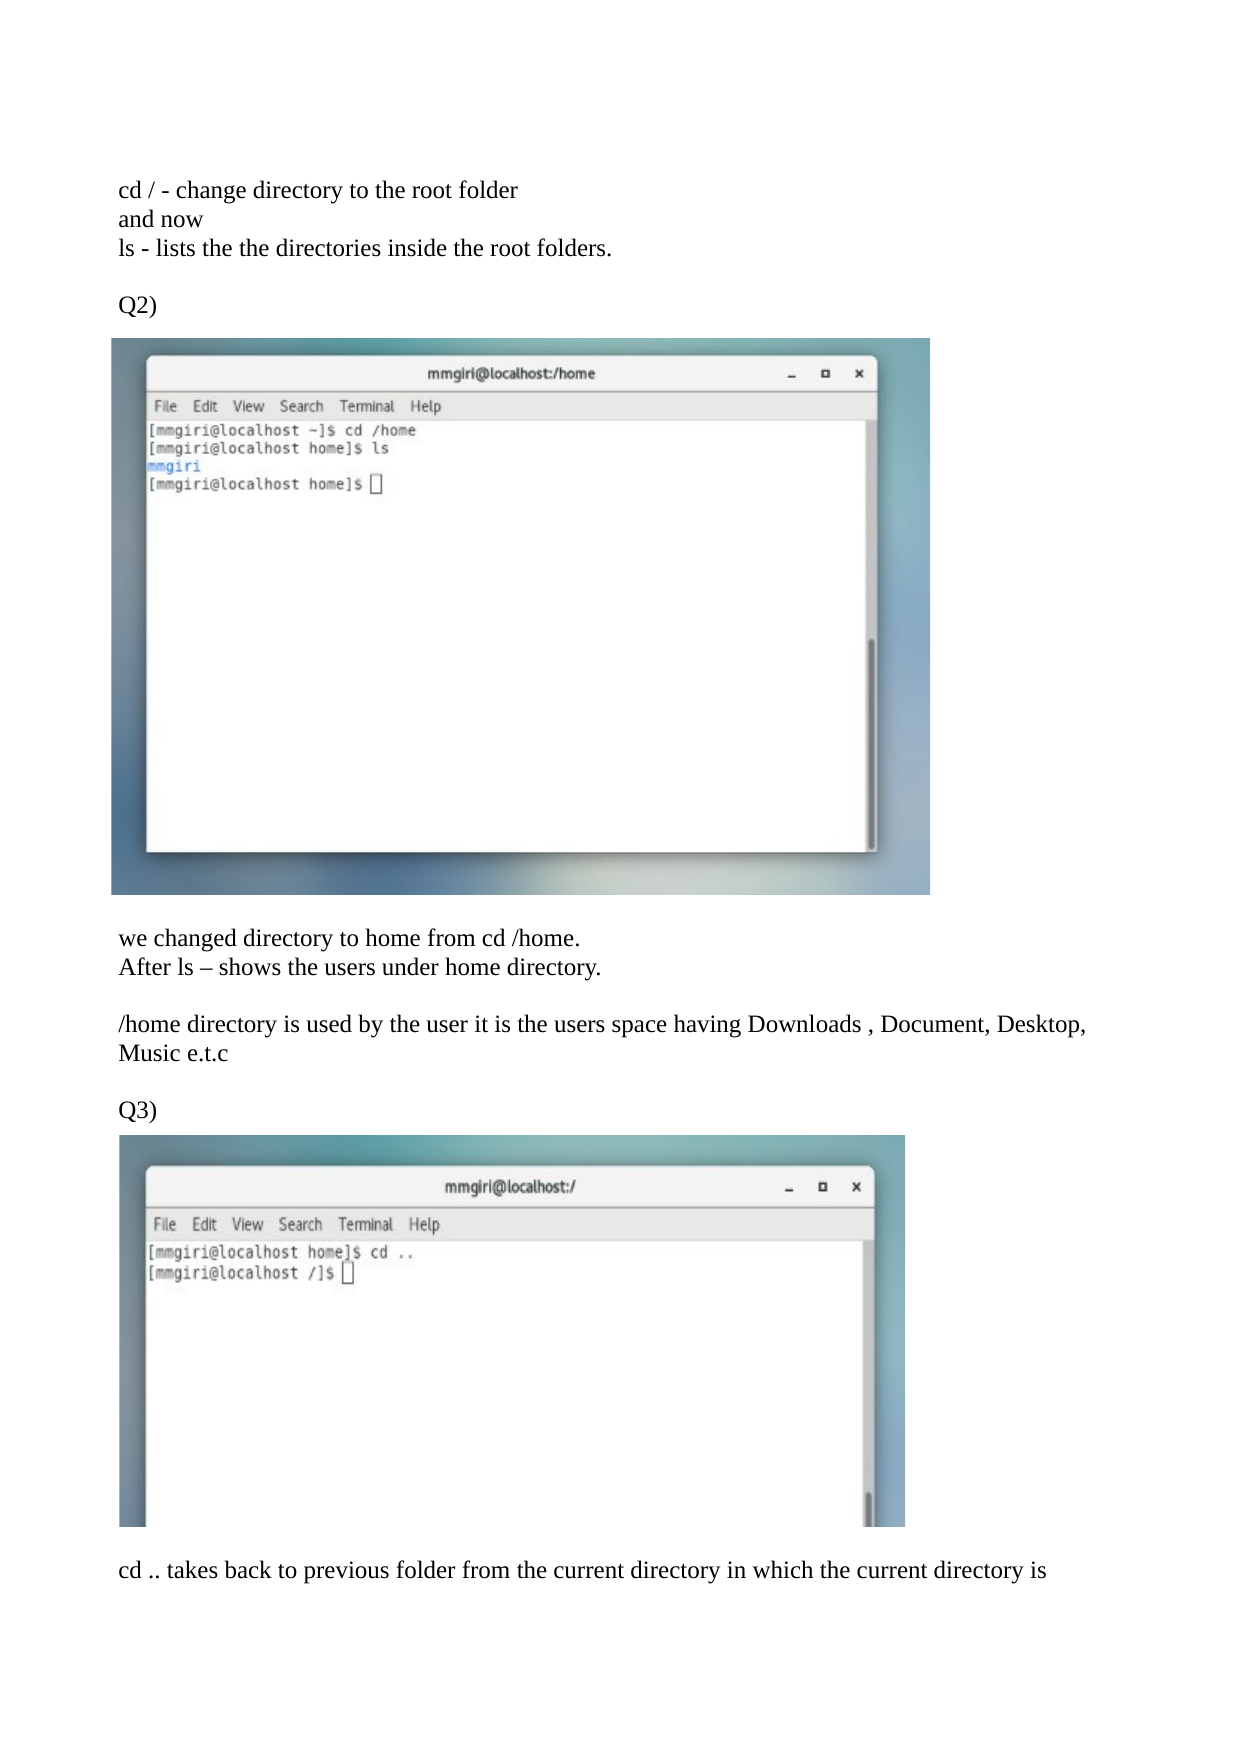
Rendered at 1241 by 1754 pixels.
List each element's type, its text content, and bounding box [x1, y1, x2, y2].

text Q3) [118, 1096, 1122, 1124]
picture [119, 1135, 906, 1527]
text Q2) [118, 291, 1122, 319]
text and now [118, 204, 1122, 233]
text we changed directory to home from cd /home. [118, 923, 1122, 952]
text After ls – shows the users under home directory. [118, 952, 1122, 981]
picture [111, 338, 930, 895]
text cd .. takes back to previous folder from the current directory in which the current directory is [118, 1556, 1122, 1584]
text ls - lists the the directories inside the root folders. [118, 233, 1122, 262]
text cd / - change directory to the root folder [118, 176, 1122, 204]
text /home directory is used by the user it is the users space having Downloads , Document, Desktop, Music e.t.c [118, 1009, 1122, 1067]
